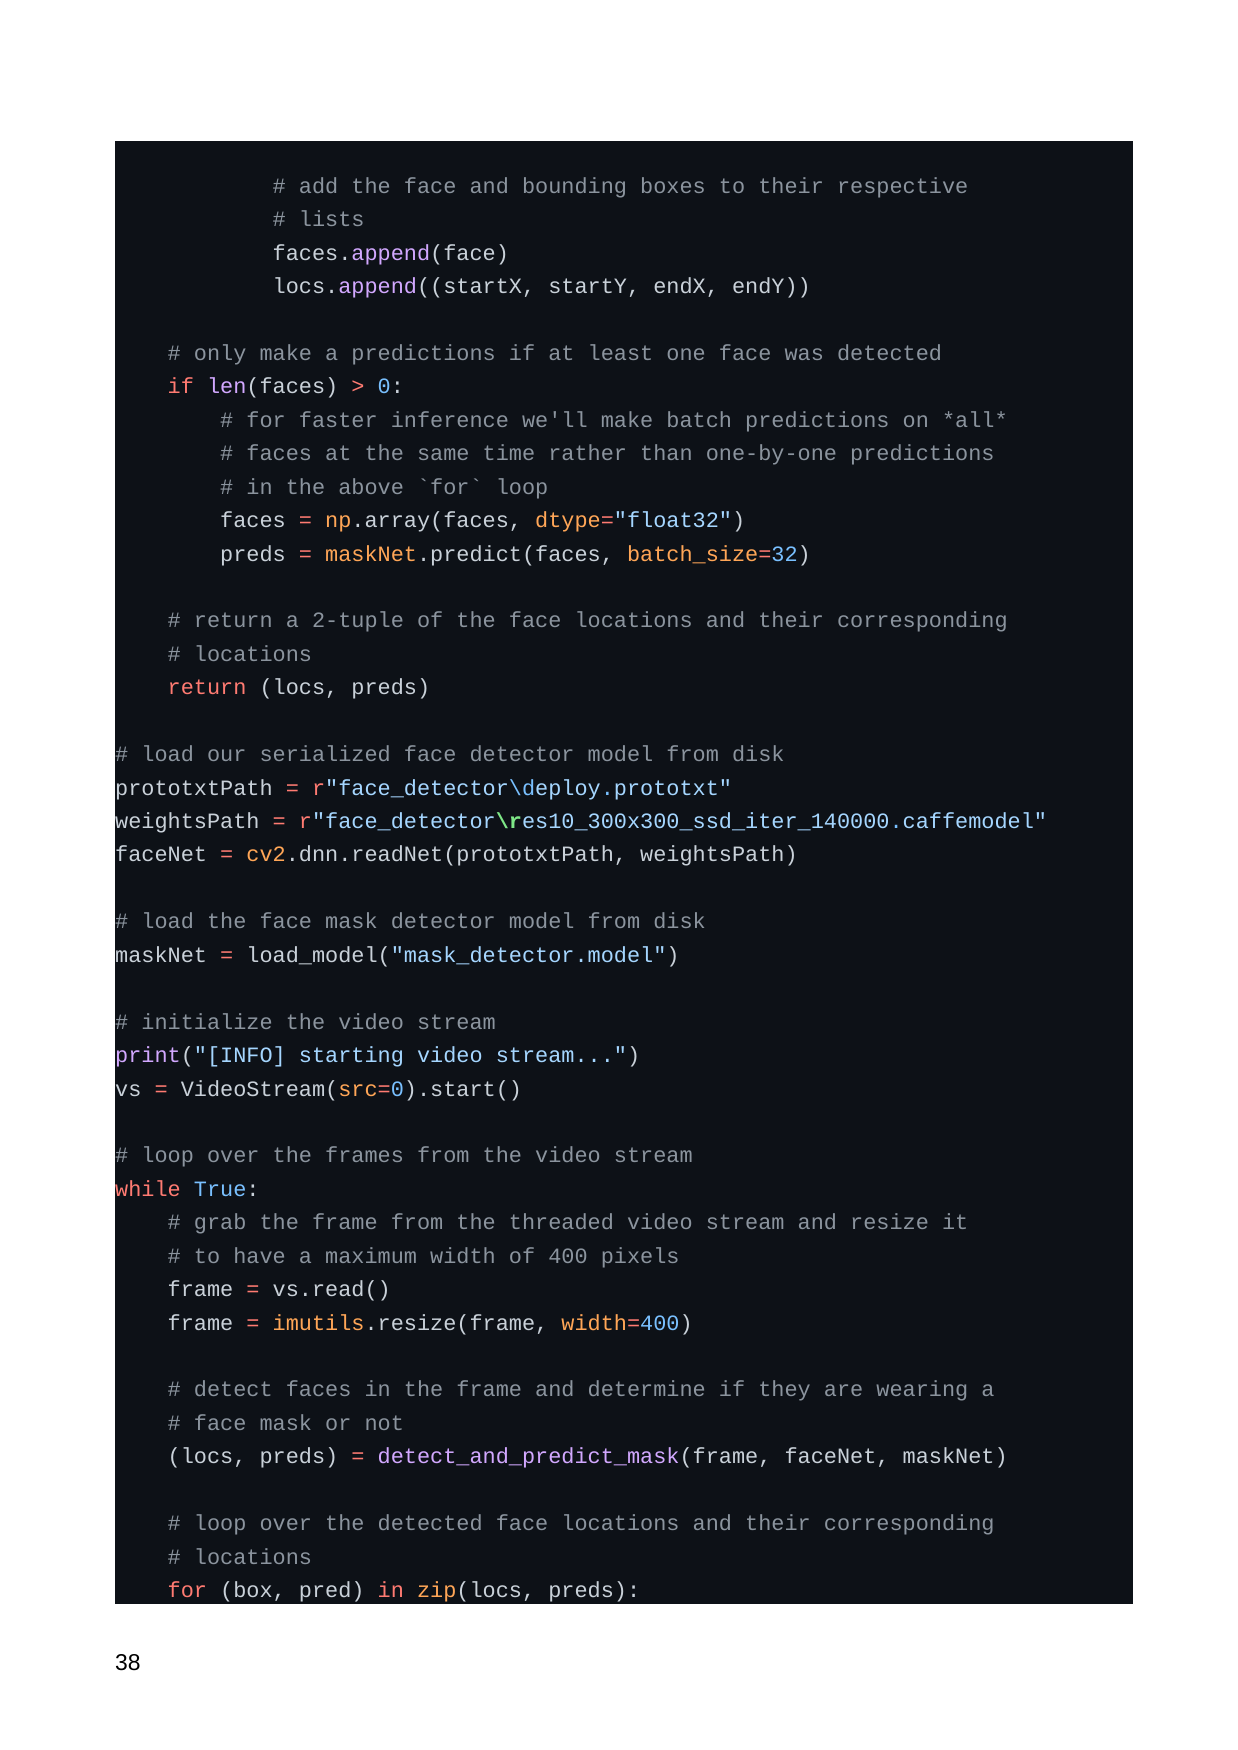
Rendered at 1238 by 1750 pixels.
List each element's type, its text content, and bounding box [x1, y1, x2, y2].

text if len(faces) > 0: [115, 376, 1133, 400]
text prototxtPath = r"face_detector\deploy.prototxt" [115, 777, 1133, 802]
text # load our serialized face detector model from disk [115, 743, 1133, 768]
text # add the face and bounding boxes to their respective [115, 175, 1133, 200]
text # initialize the video stream [115, 1011, 1133, 1036]
text (locs, preds) = detect_and_predict_mask(frame, faceNet, maskNet) [115, 1446, 1133, 1470]
text # locations [115, 643, 1133, 668]
text for (box, pred) in zip(locs, preds): [115, 1579, 1133, 1604]
text # detect faces in the frame and determine if they are wearing a [115, 1379, 1133, 1403]
text return (locs, preds) [115, 676, 1133, 701]
text # for faster inference we'll make batch predictions on *all* [115, 409, 1133, 434]
text # face mask or not [115, 1412, 1133, 1437]
text frame = vs.read() [115, 1278, 1133, 1303]
text frame = imutils.resize(frame, width=400) [115, 1312, 1133, 1337]
text # loop over the frames from the video stream [115, 1144, 1133, 1169]
text # grab the frame from the threaded video stream and resize it [115, 1211, 1133, 1236]
text faces.append(face) [115, 242, 1133, 267]
text while True: [115, 1178, 1133, 1203]
text # load the face mask detector model from disk [115, 911, 1133, 935]
text # only make a predictions if at least one face was detected [115, 342, 1133, 367]
text # faces at the same time rather than one-by-one predictions [115, 442, 1133, 467]
text # loop over the detected face locations and their corresponding [115, 1512, 1133, 1537]
text # in the above `for` loop [115, 476, 1133, 501]
text maskNet = load_model("mask_detector.model") [115, 944, 1133, 969]
text print("[INFO] starting video stream...") [115, 1044, 1133, 1069]
text faces = np.array(faces, dtype="float32") [115, 509, 1133, 534]
text # lists [115, 208, 1133, 233]
text faceNet = cv2.dnn.readNet(prototxtPath, weightsPath) [115, 844, 1133, 868]
text locs.append((startX, startY, endX, endY)) [115, 275, 1133, 300]
text # to have a maximum width of 400 pixels [115, 1245, 1133, 1270]
text vs = VideoStream(src=0).start() [115, 1078, 1133, 1102]
text # return a 2-tuple of the face locations and their corresponding [115, 609, 1133, 634]
text weightsPath = r"face_detector\res10_300x300_ssd_iter_140000.caffemodel" [115, 810, 1133, 835]
text preds = maskNet.predict(faces, batch_size=32) [115, 543, 1133, 567]
text # locations [115, 1546, 1133, 1571]
